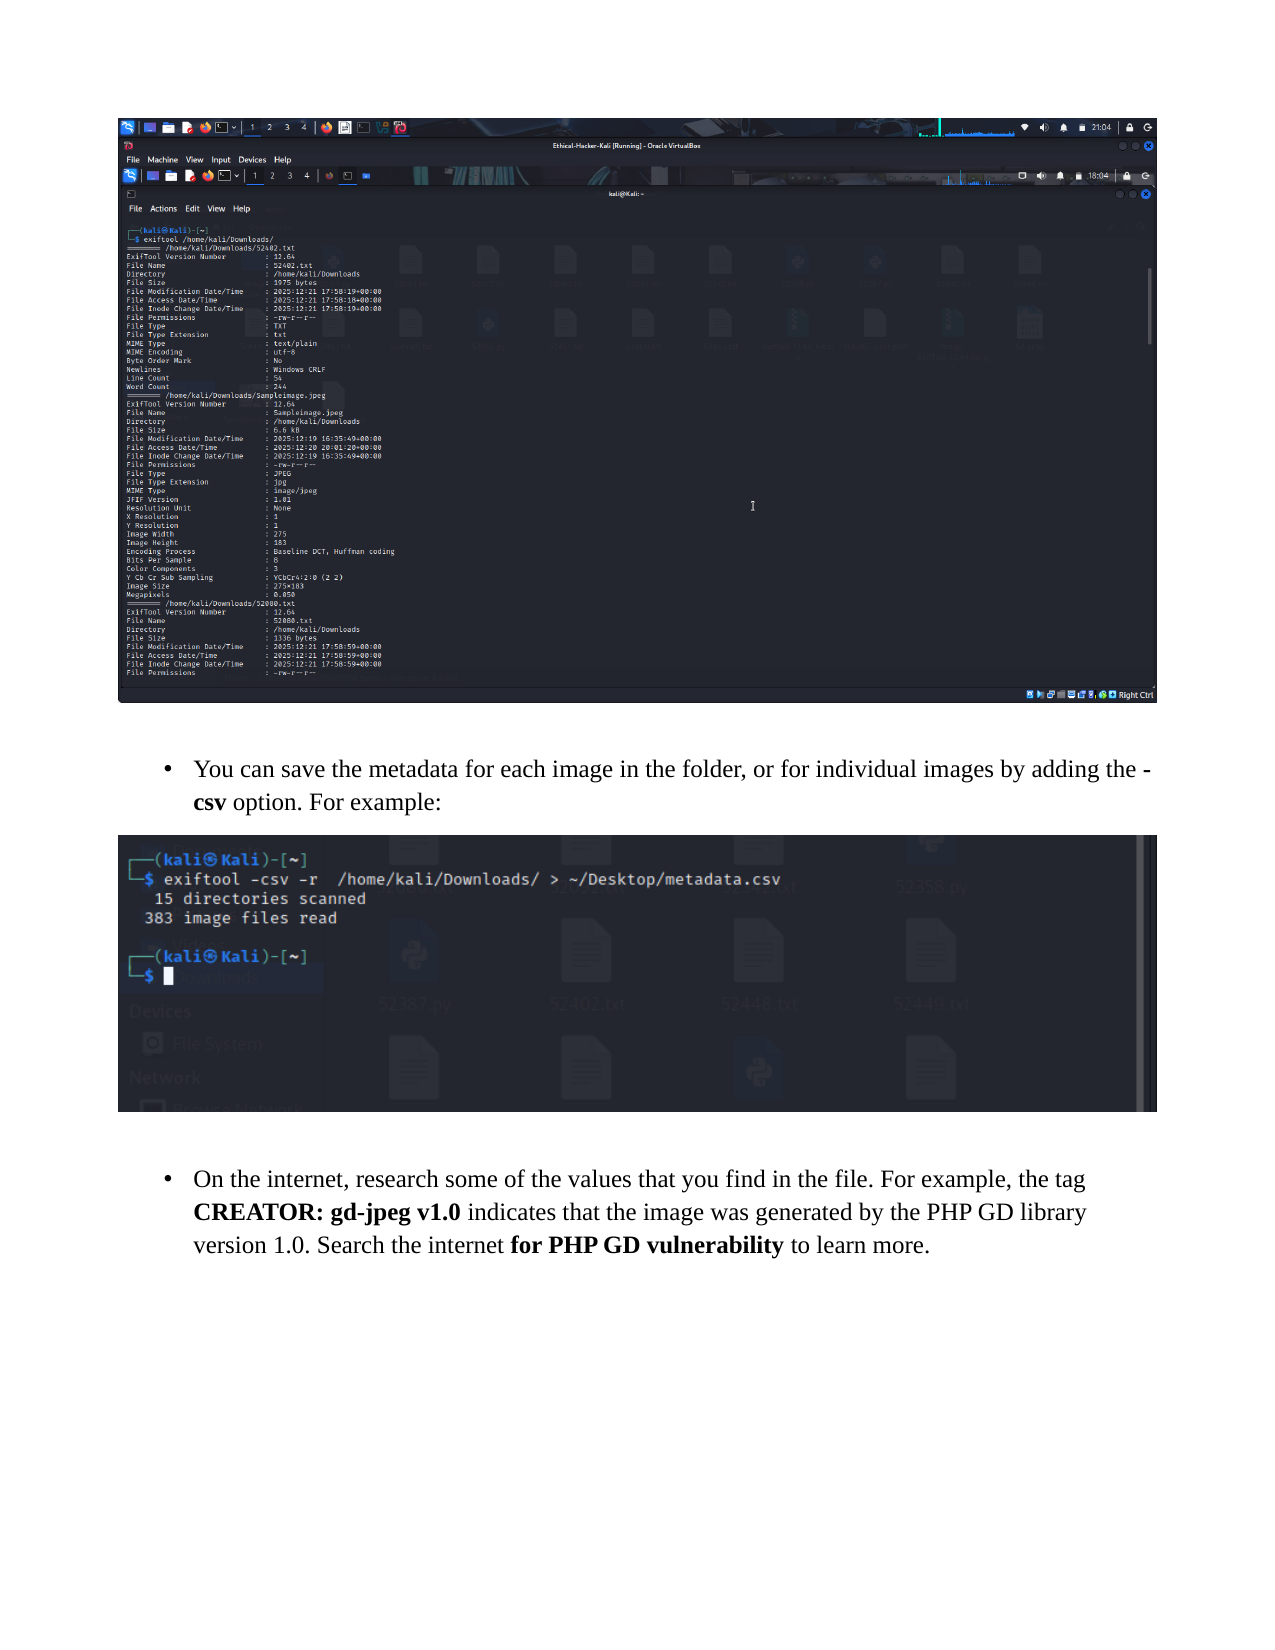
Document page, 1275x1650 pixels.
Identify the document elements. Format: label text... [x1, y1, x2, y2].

picture [118, 118, 1157, 703]
picture [118, 835, 1157, 1112]
list On the internet, research some of the values that you find in the file. For example, the tag CREATOR: gd-jpeg v1.0 indicates that the image was generated by the PHP GD library version 1.0. Search the internet for PHP GD vulnerability to learn more. [164, 1164, 1157, 1259]
list You can save the metadata for each image in the folder, or for individual images by adding the -csv option. For example: [164, 754, 1157, 816]
